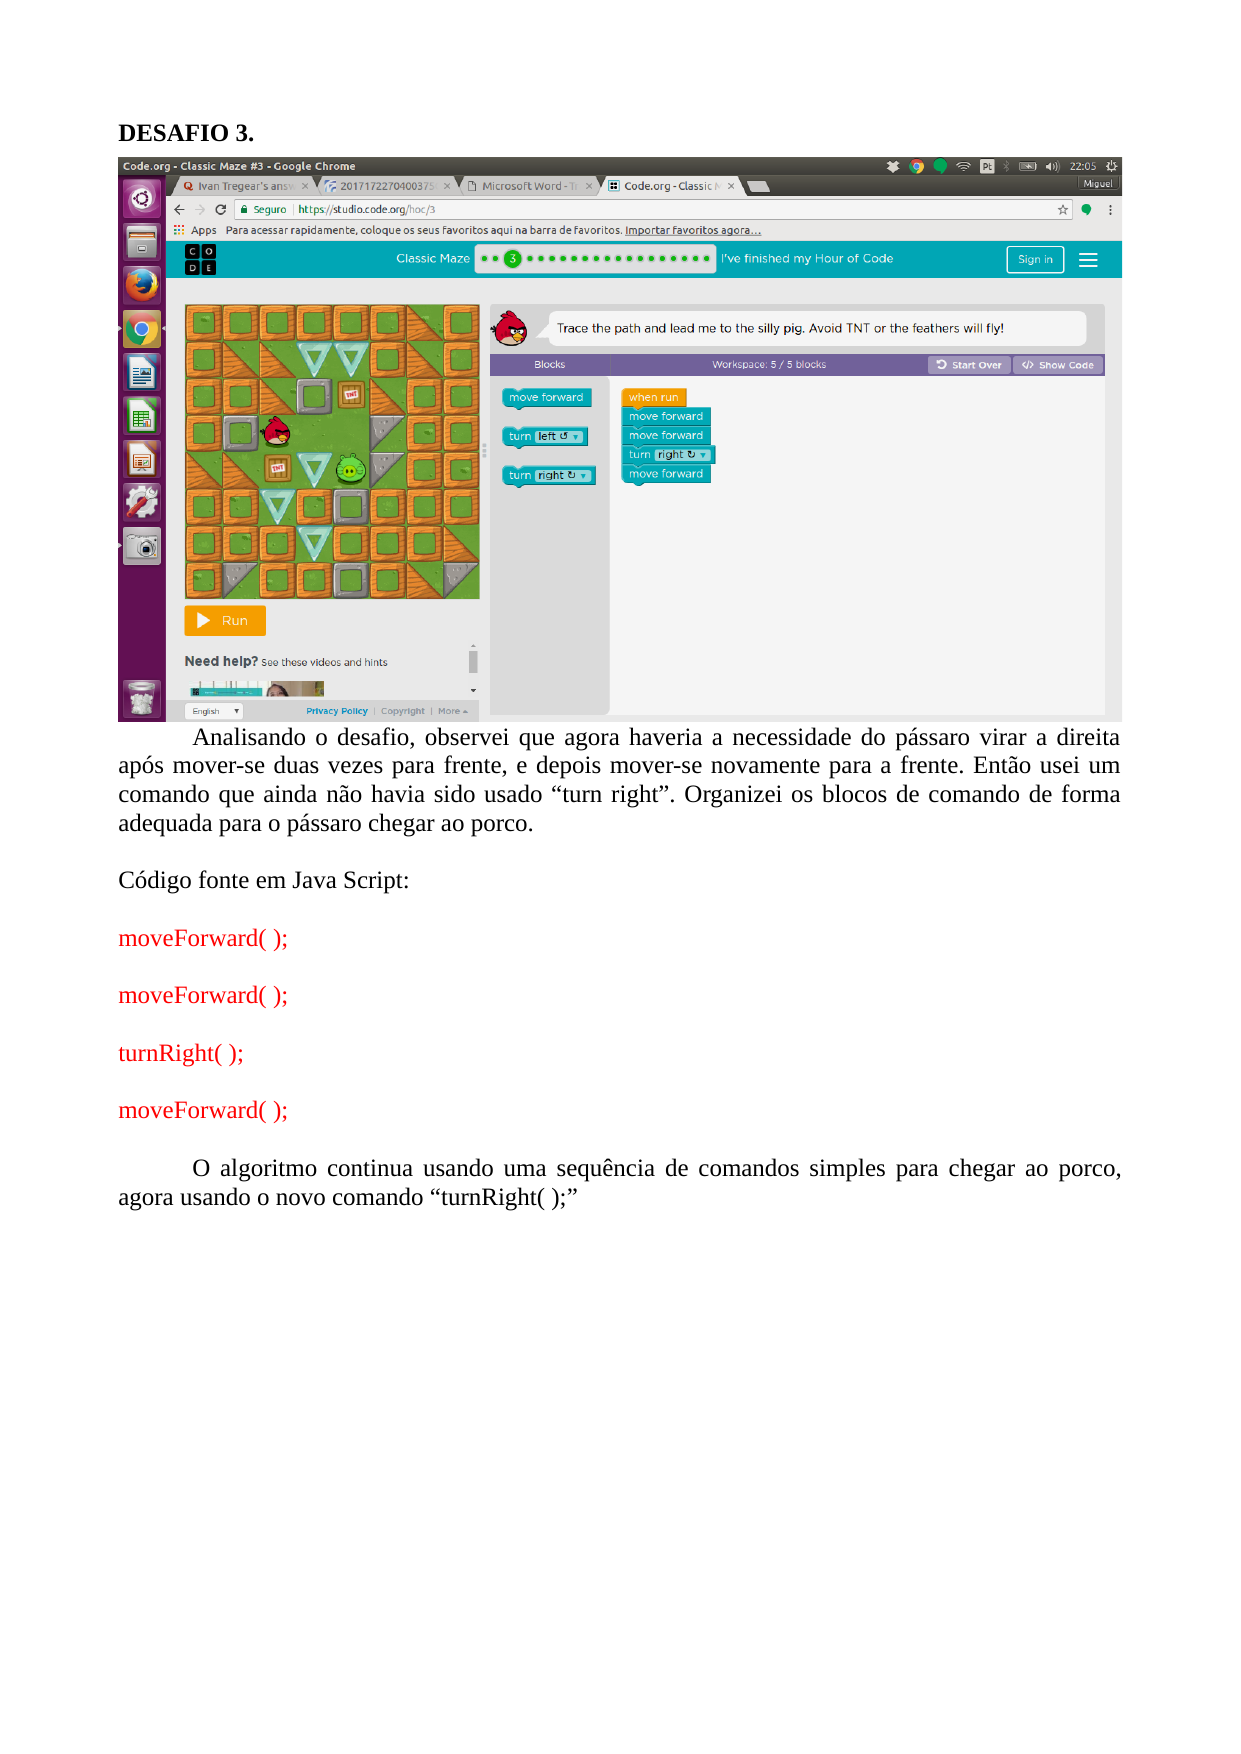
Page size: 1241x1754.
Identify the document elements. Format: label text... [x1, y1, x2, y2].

text Analisando o desafio, observei que agora haveria a necessidade do pássaro virar a direita após mover-se duas vezes para frente, e depois mover-se novamente para a frente. Então usei um comando que ainda não havia sido usado “turn right”. Organizei os blocos de comando de forma adequada para o pássaro chegar ao porco. [118, 722, 1122, 837]
picture [118, 157, 1123, 722]
text turnRight( ); [118, 1038, 1122, 1067]
text Código fonte em Java Script: [118, 866, 1122, 894]
text moveForward( ); [118, 1096, 1122, 1124]
text moveForward( ); [118, 981, 1122, 1009]
text O algoritmo continua usando uma sequência de comandos simples para chegar ao porco, agora usando o novo comando “turnRight( );” [118, 1153, 1122, 1211]
text [118, 147, 1122, 157]
text moveForward( ); [118, 923, 1122, 952]
text DESAFIO 3. [118, 118, 1122, 147]
